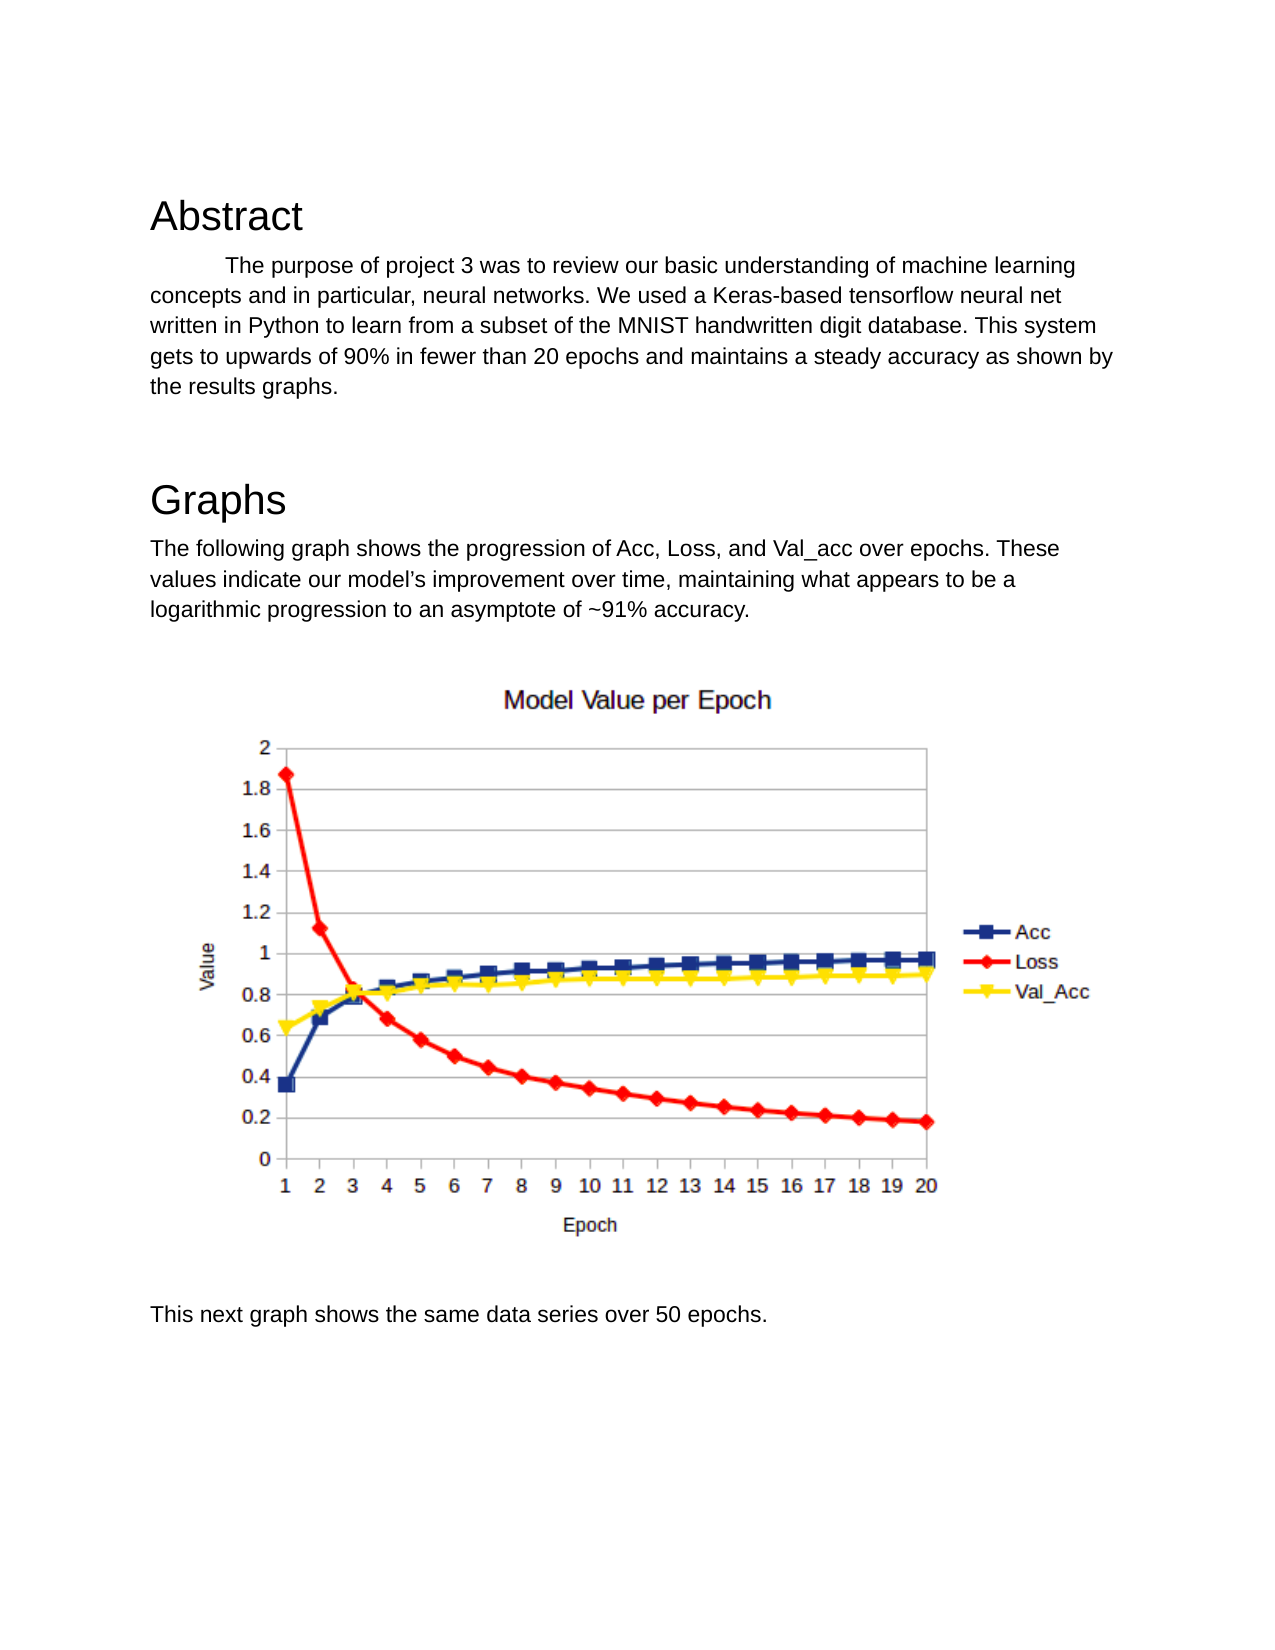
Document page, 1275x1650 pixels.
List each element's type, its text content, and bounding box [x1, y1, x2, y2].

subtitle Graphs [150, 475, 1125, 523]
subtitle Abstract [150, 192, 1125, 239]
text This next graph shows the same data series over 50 epochs. [150, 1301, 1125, 1328]
picture [165, 656, 1111, 1268]
text The following graph shows the progression of Acc, Loss, and Val_acc over epochs. These values indicate our model’s improvement over time, maintaining what appears to be a logarithmic progression to an asymptote of ~91% accuracy. [150, 535, 1125, 622]
text The purpose of project 3 was to review our basic understanding of machine learning concepts and in particular, neural networks. We used a Keras-based tensorflow neural net written in Python to learn from a subset of the MNIST handwritten digit database. This system gets to upwards of 90% in fewer than 20 epochs and maintains a steady accuracy as shown by the results graphs. [150, 252, 1125, 399]
